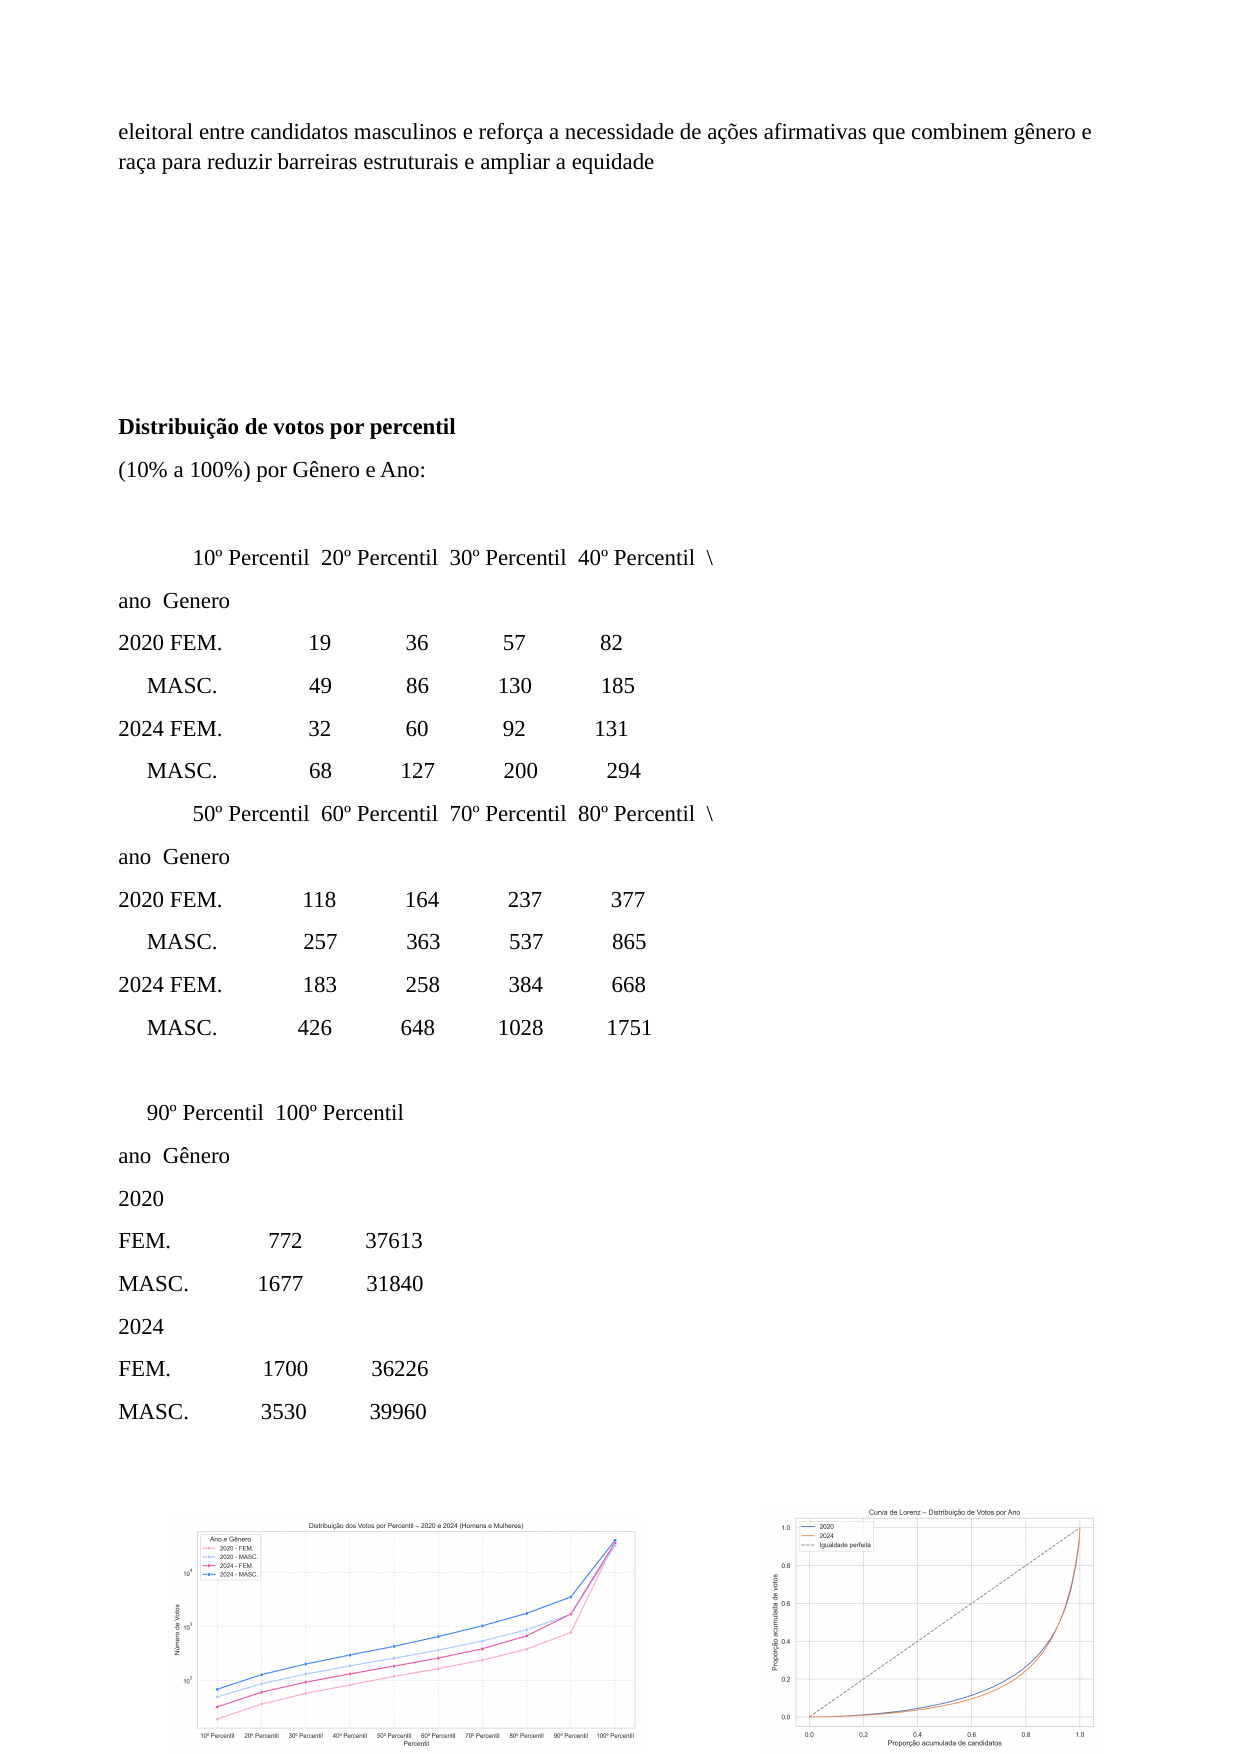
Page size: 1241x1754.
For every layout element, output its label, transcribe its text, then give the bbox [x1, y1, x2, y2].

text 2024 FEM. 183 258 384 668 [118, 971, 1122, 997]
text 2020 FEM. 118 164 237 377 [118, 886, 1122, 912]
text MASC. 257 363 537 865 [118, 928, 1122, 955]
text ano Gênero [118, 1142, 1122, 1168]
text 2020 FEM. 19 36 57 82 [118, 629, 1122, 656]
text MASC. 49 86 130 185 [118, 672, 1122, 698]
text 50º Percentil 60º Percentil 70º Percentil 80º Percentil \ [118, 800, 1122, 827]
picture [765, 1503, 1101, 1754]
picture [167, 1516, 644, 1754]
text 2024 [118, 1313, 1122, 1339]
text MASC. 3530 39960 [118, 1398, 1122, 1424]
text 10º Percentil 20º Percentil 30º Percentil 40º Percentil \ [118, 544, 1122, 570]
text ano Genero [118, 587, 1122, 613]
text MASC. 426 648 1028 1751 [118, 1014, 1122, 1040]
text 90º Percentil 100º Percentil [118, 1099, 1122, 1126]
text FEM. 1700 36226 [118, 1355, 1122, 1382]
text FEM. 772 37613 [118, 1227, 1122, 1254]
text ano Genero [118, 843, 1122, 869]
text 2020 [118, 1184, 1122, 1211]
text (10% a 100%) por Gênero e Ano: [118, 456, 1122, 482]
text eleitoral entre candidatos masculinos e reforça a necessidade de ações afirmativas que combinem gênero e raça para reduzir barreiras estruturais e ampliar a equidade [118, 118, 1122, 175]
text MASC. 1677 31840 [118, 1270, 1122, 1296]
text 2024 FEM. 32 60 92 131 [118, 715, 1122, 741]
text Distribuição de votos por percentil [118, 413, 1122, 439]
text MASC. 68 127 200 294 [118, 757, 1122, 784]
